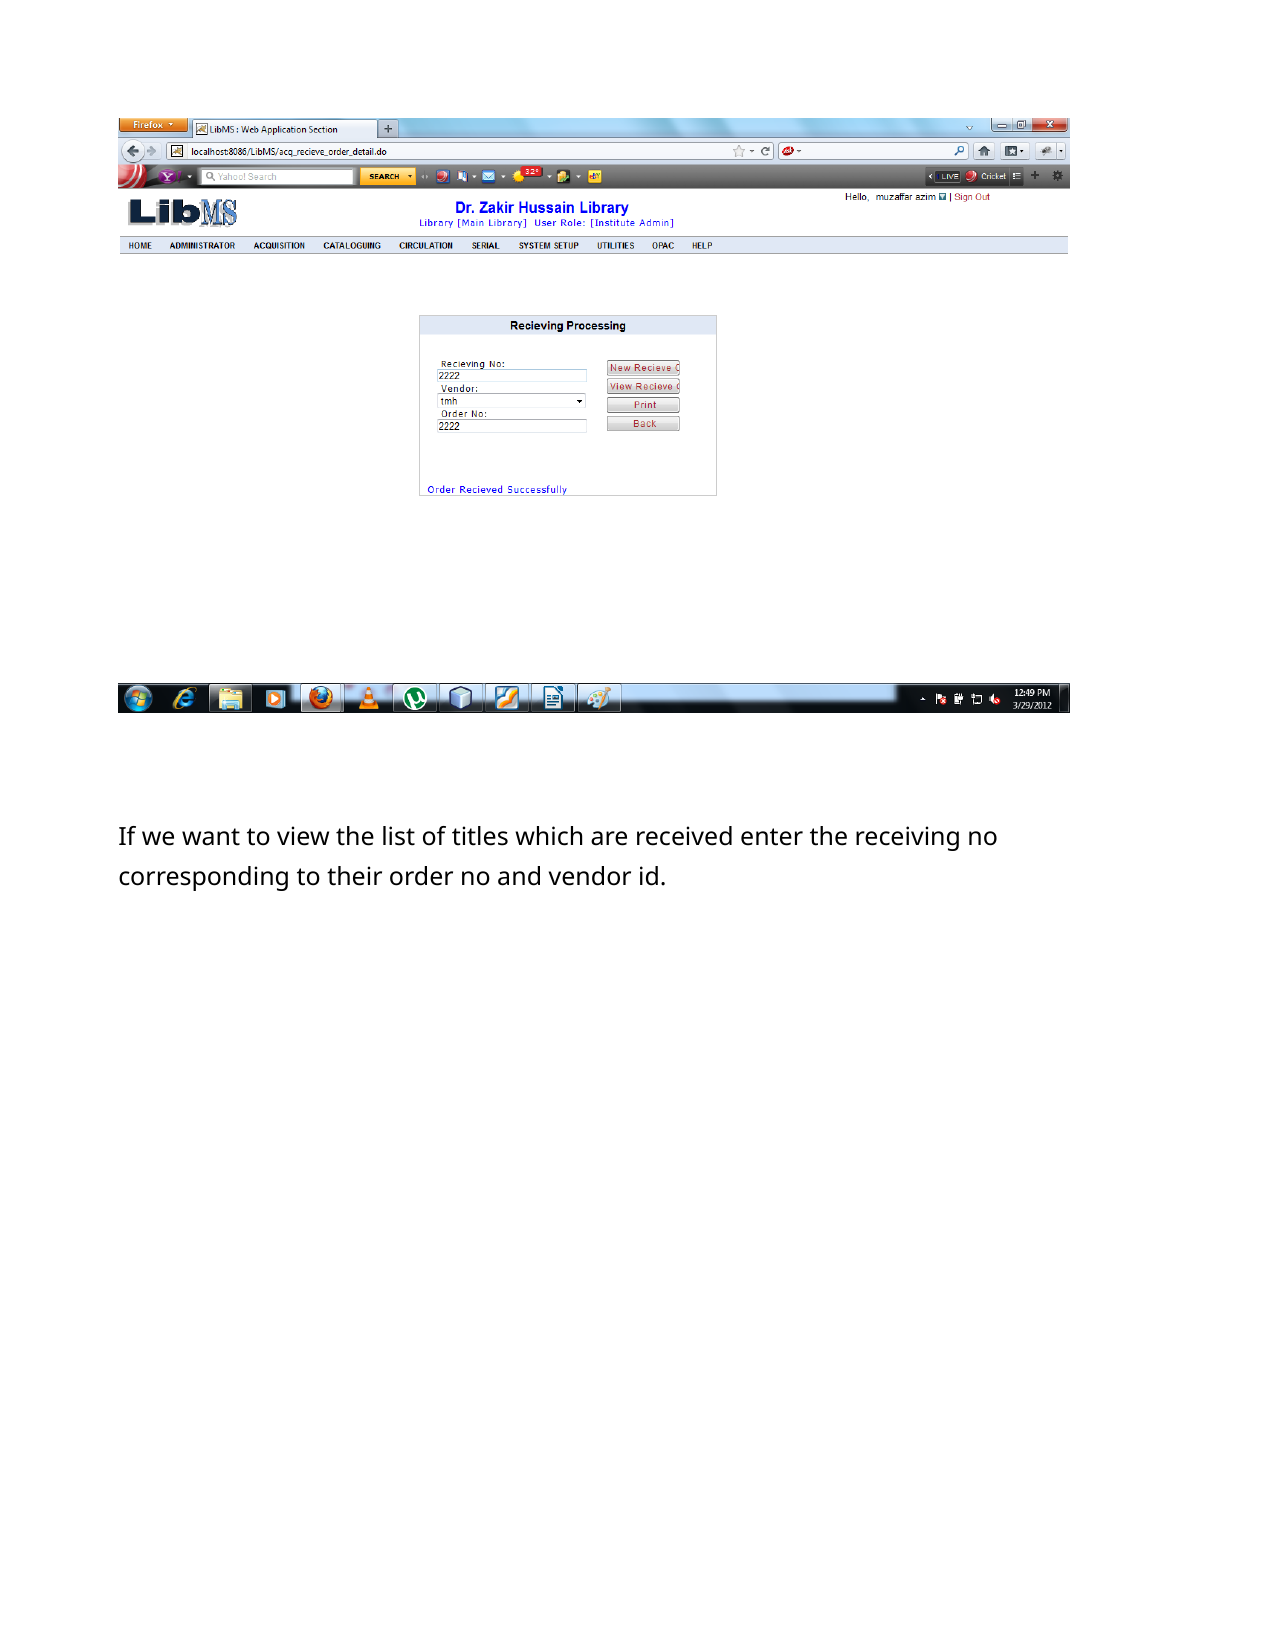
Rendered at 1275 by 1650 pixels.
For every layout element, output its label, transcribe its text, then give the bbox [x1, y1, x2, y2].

picture [118, 118, 1157, 769]
text If we want to view the list of titles which are received enter the receiving no corresponding to their order no and vendor id. [118, 819, 1157, 892]
